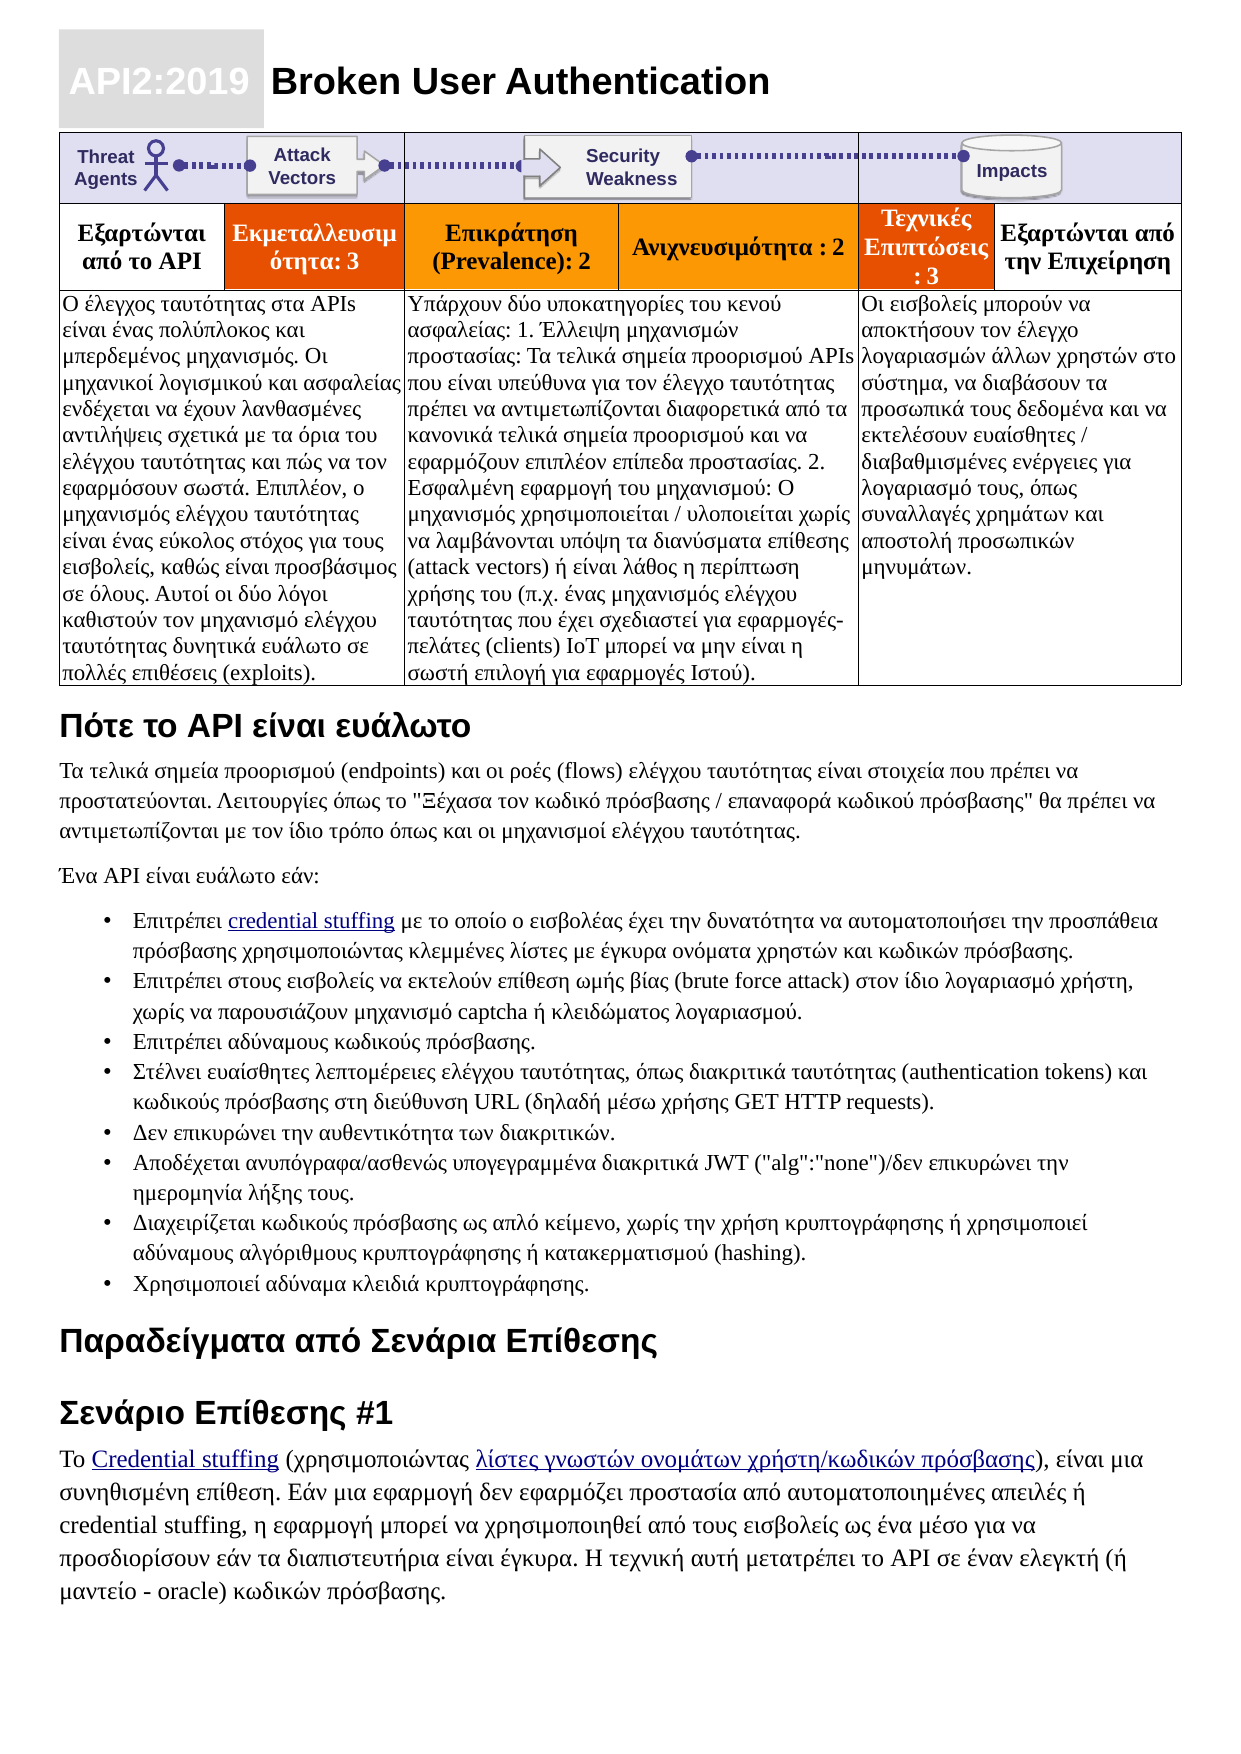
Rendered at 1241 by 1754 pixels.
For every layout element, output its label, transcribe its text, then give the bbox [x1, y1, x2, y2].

table_cell Τεχνικές Επιπτώσεις: 3 [859, 204, 994, 289]
table_header [405, 133, 618, 203]
list Επιτρέπει αδύναμους κωδικούς πρόσβασης. [103, 1028, 1181, 1054]
table_header [994, 133, 1181, 203]
list Αποδέχεται ανυπόγραφα/ασθενώς υπογεγραμμένα διακριτικά JWT ("alg":"none")/δεν επικυρώνει την ημερομηνία λήξης τους. [103, 1149, 1181, 1205]
table_cell Εξαρτώνται από το API [60, 204, 224, 289]
table_cell Υπάρχουν δύο υποκατηγορίες του κενού ασφαλείας: 1. Έλλειψη μηχανισμών προστασίας: Τα τελικά σημεία προορισμού APIs που είναι υπεύθυνα για τον έλεγχο ταυτότητας πρέπει να αντιμετωπίζονται διαφορετικά από τα κανονικά τελικά σημεία προορισμού και να εφαρμόζουν επιπλέον επίπεδα προστασίας. 2. Εσφαλμένη εφαρμογή του μηχανισμού: Ο μηχανισμός χρησιμοποιείται / υλοποιείται χωρίς να λαμβάνονται υπόψη τα διανύσματα επίθεσης (attack vectors) ή είναι λάθος η περίπτωση χρήσης του (π.χ. ένας μηχανισμός ελέγχου ταυτότητας που έχει σχεδιαστεί για εφαρμογές-πελάτες (clients) IoT μπορεί να μην είναι η σωστή επιλογή για εφαρμογές Ιστού). [405, 291, 858, 685]
subtitle Πότε το API είναι ευάλωτο [59, 706, 1181, 744]
table_header [618, 133, 858, 203]
list Επιτρέπει στους εισβολείς να εκτελούν επίθεση ωμής βίας (brute force attack) στον ίδιο λογαριασμό χρήστη, χωρίς να παρουσιάζουν μηχανισμό captcha ή κλειδώματος λογαριασμού. [103, 967, 1181, 1024]
table_cell Επικράτηση (Prevalence): 2 [405, 204, 618, 289]
text Τα τελικά σημεία προορισμού (endpoints) και οι ροές (flows) ελέγχου ταυτότητας είναι στοιχεία που πρέπει να προστατεύονται. Λειτουργίες όπως το "Ξέχασα τον κωδικό πρόσβασης / επαναφορά κωδικού πρόσβασης" θα πρέπει να αντιμετωπίζονται με τον ίδιο τρόπο όπως και οι μηχανισμοί ελέγχου ταυτότητας. [59, 757, 1181, 844]
table_cell Οι εισβολείς μπορούν να αποκτήσουν τον έλεγχο λογαριασμών άλλων χρηστών στο σύστημα, να διαβάσουν τα προσωπικά τους δεδομένα και να εκτελέσουν ευαίσθητες / διαβαθμισμένες ενέργειες για λογαριασμό τους, όπως συναλλαγές χρημάτων και αποστολή προσωπικών μηνυμάτων. [859, 291, 1181, 685]
table_header [60, 133, 224, 203]
list Χρησιμοποιεί αδύναμα κλειδιά κρυπτογράφησης. [103, 1269, 1181, 1296]
subtitle Παραδείγματα από Σενάρια Επίθεσης [59, 1321, 1181, 1359]
text Το Credential stuffing (χρησιμοποιώντας λίστες γνωστών ονομάτων χρήστη/κωδικών πρόσβασης), είναι μια συνηθισμένη επίθεση. Εάν μια εφαρμογή δεν εφαρμόζει προστασία από αυτοματοποιημένες απειλές ή credential stuffing, η εφαρμογή μπορεί να χρησιμοποιηθεί από τους εισβολείς ως ένα μέσο για να προσδιορίσουν εάν τα διαπιστευτήρια είναι έγκυρα. Η τεχνική αυτή μετατρέπει το API σε έναν ελεγκτή (ή μαντείο - oracle) κωδικών πρόσβασης. [59, 1444, 1181, 1604]
table_header [224, 133, 404, 203]
table_header [859, 133, 994, 203]
list Διαχειρίζεται κωδικούς πρόσβασης ως απλό κείμενο, χωρίς την χρήση κρυπτογράφησης ή χρησιμοποιεί αδύναμους αλγόριθμους κρυπτογράφησης ή κατακερματισμού (hashing). [103, 1209, 1181, 1266]
table_cell Ο έλεγχος ταυτότητας στα APIs είναι ένας πολύπλοκος και μπερδεμένος μηχανισμός. Οι μηχανικοί λογισμικού και ασφαλείας ενδέχεται να έχουν λανθασμένες αντιλήψεις σχετικά με τα όρια του ελέγχου ταυτότητας και πώς να τον εφαρμόσουν σωστά. Επιπλέον, ο μηχανισμός ελέγχου ταυτότητας είναι ένας εύκολος στόχος για τους εισβολείς, καθώς είναι προσβάσιμος σε όλους. Αυτοί οι δύο λόγοι καθιστούν τον μηχανισμό ελέγχου ταυτότητας δυνητικά ευάλωτο σε πολλές επιθέσεις (exploits). [60, 291, 404, 685]
subtitle Σενάριο Επίθεσης #1 [59, 1393, 1181, 1431]
list Στέλνει ευαίσθητες λεπτομέρειες ελέγχου ταυτότητας, όπως διακριτικά ταυτότητας (authentication tokens) και κωδικούς πρόσβασης στη διεύθυνση URL (δηλαδή μέσω χρήσης GET HTTP requests). [103, 1058, 1181, 1115]
list Επιτρέπει credential stuffing με το οποίο ο εισβολέας έχει την δυνατότητα να αυτοματοποιήσει την προσπάθεια πρόσβασης χρησιμοποιώντας κλεμμένες λίστες με έγκυρα ονόματα χρηστών και κωδικών πρόσβασης. [103, 907, 1181, 964]
table_cell Εξαρτώνται από την Επιχείρηση [995, 204, 1181, 289]
table_cell Ανιχνευσιμότητα : 2 [619, 204, 858, 289]
list Δεν επικυρώνει την αυθεντικότητα των διακριτικών. [103, 1118, 1181, 1145]
text Ένα API είναι ευάλωτο εάν: [59, 862, 1181, 889]
table_cell Εκμεταλλευσιμότητα: 3 [225, 204, 404, 289]
